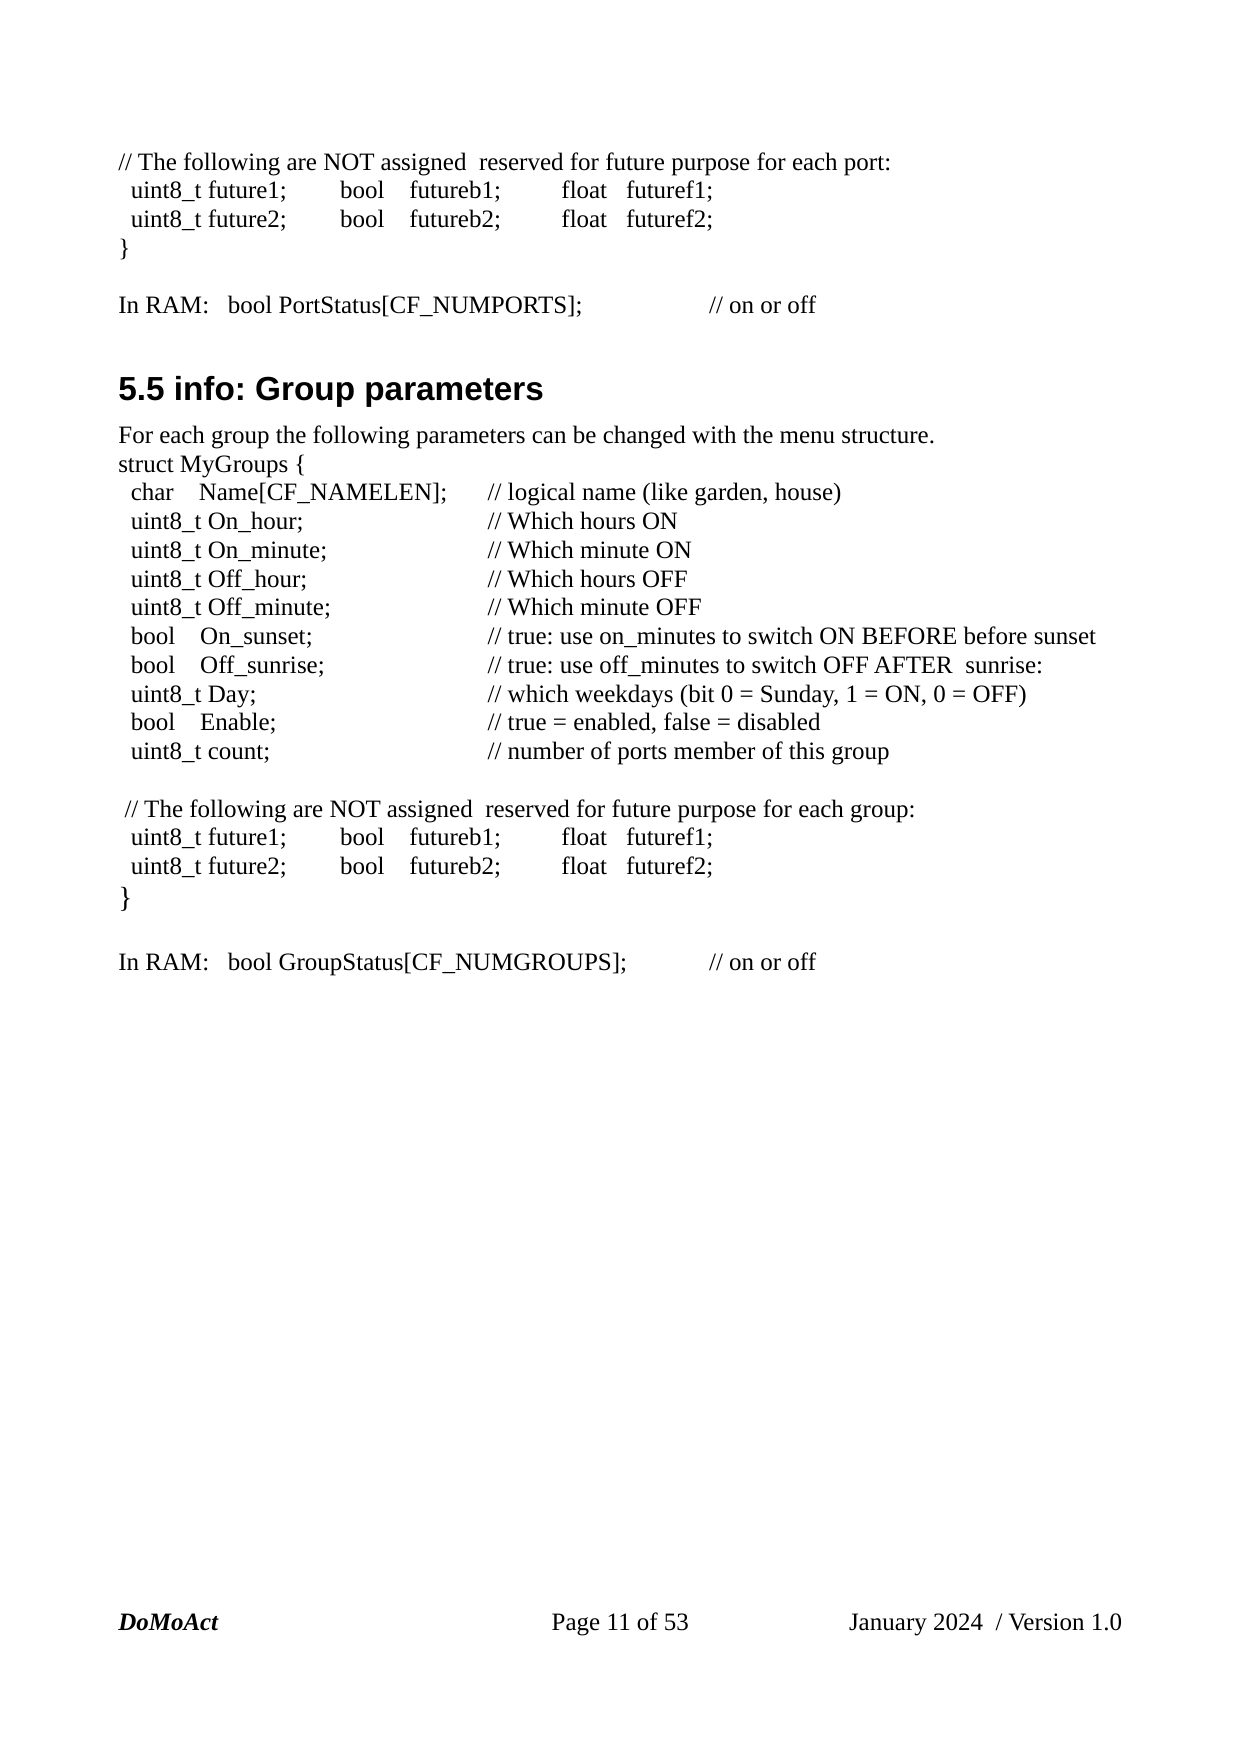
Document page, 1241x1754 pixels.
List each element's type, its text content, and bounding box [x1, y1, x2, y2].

text char Name[CF_NAMELEN]; // logical name (like garden, house) [118, 477, 1122, 506]
text // The following are NOT assigned reserved for future purpose for each group: [118, 794, 1122, 822]
text bool Off_sunrise; // true: use off_minutes to switch OFF AFTER sunrise: [118, 650, 1122, 679]
text uint8_t future1; bool futureb1; float futuref1; [118, 176, 1122, 204]
text } [118, 880, 1122, 913]
text bool Enable; // true = enabled, false = disabled [118, 707, 1122, 736]
text struct MyGroups { [118, 449, 1122, 477]
text uint8_t count; // number of ports member of this group [118, 736, 1122, 765]
text uint8_t Off_hour; // Which hours OFF [118, 564, 1122, 592]
text // The following are NOT assigned reserved for future purpose for each port: [118, 147, 1122, 176]
text In RAM: bool PortStatus[CF_NUMPORTS]; // on or off [118, 291, 1122, 319]
text For each group the following parameters can be changed with the menu structure. [118, 420, 1122, 449]
text uint8_t On_minute; // Which minute ON [118, 535, 1122, 564]
text In RAM: bool GroupStatus[CF_NUMGROUPS]; // on or off [118, 947, 1122, 976]
subtitle 5.5 info: Group parameters [118, 369, 1122, 407]
text uint8_t future2; bool futureb2; float futuref2; [118, 851, 1122, 880]
text uint8_t Off_minute; // Which minute OFF [118, 592, 1122, 621]
text uint8_t On_hour; // Which hours ON [118, 506, 1122, 535]
text uint8_t future2; bool futureb2; float futuref2; [118, 204, 1122, 233]
text bool On_sunset; // true: use on_minutes to switch ON BEFORE before sunset [118, 621, 1122, 650]
text uint8_t future1; bool futureb1; float futuref1; [118, 822, 1122, 851]
text uint8_t Day; // which weekdays (bit 0 = Sunday, 1 = ON, 0 = OFF) [118, 679, 1122, 707]
text } [118, 233, 1122, 262]
